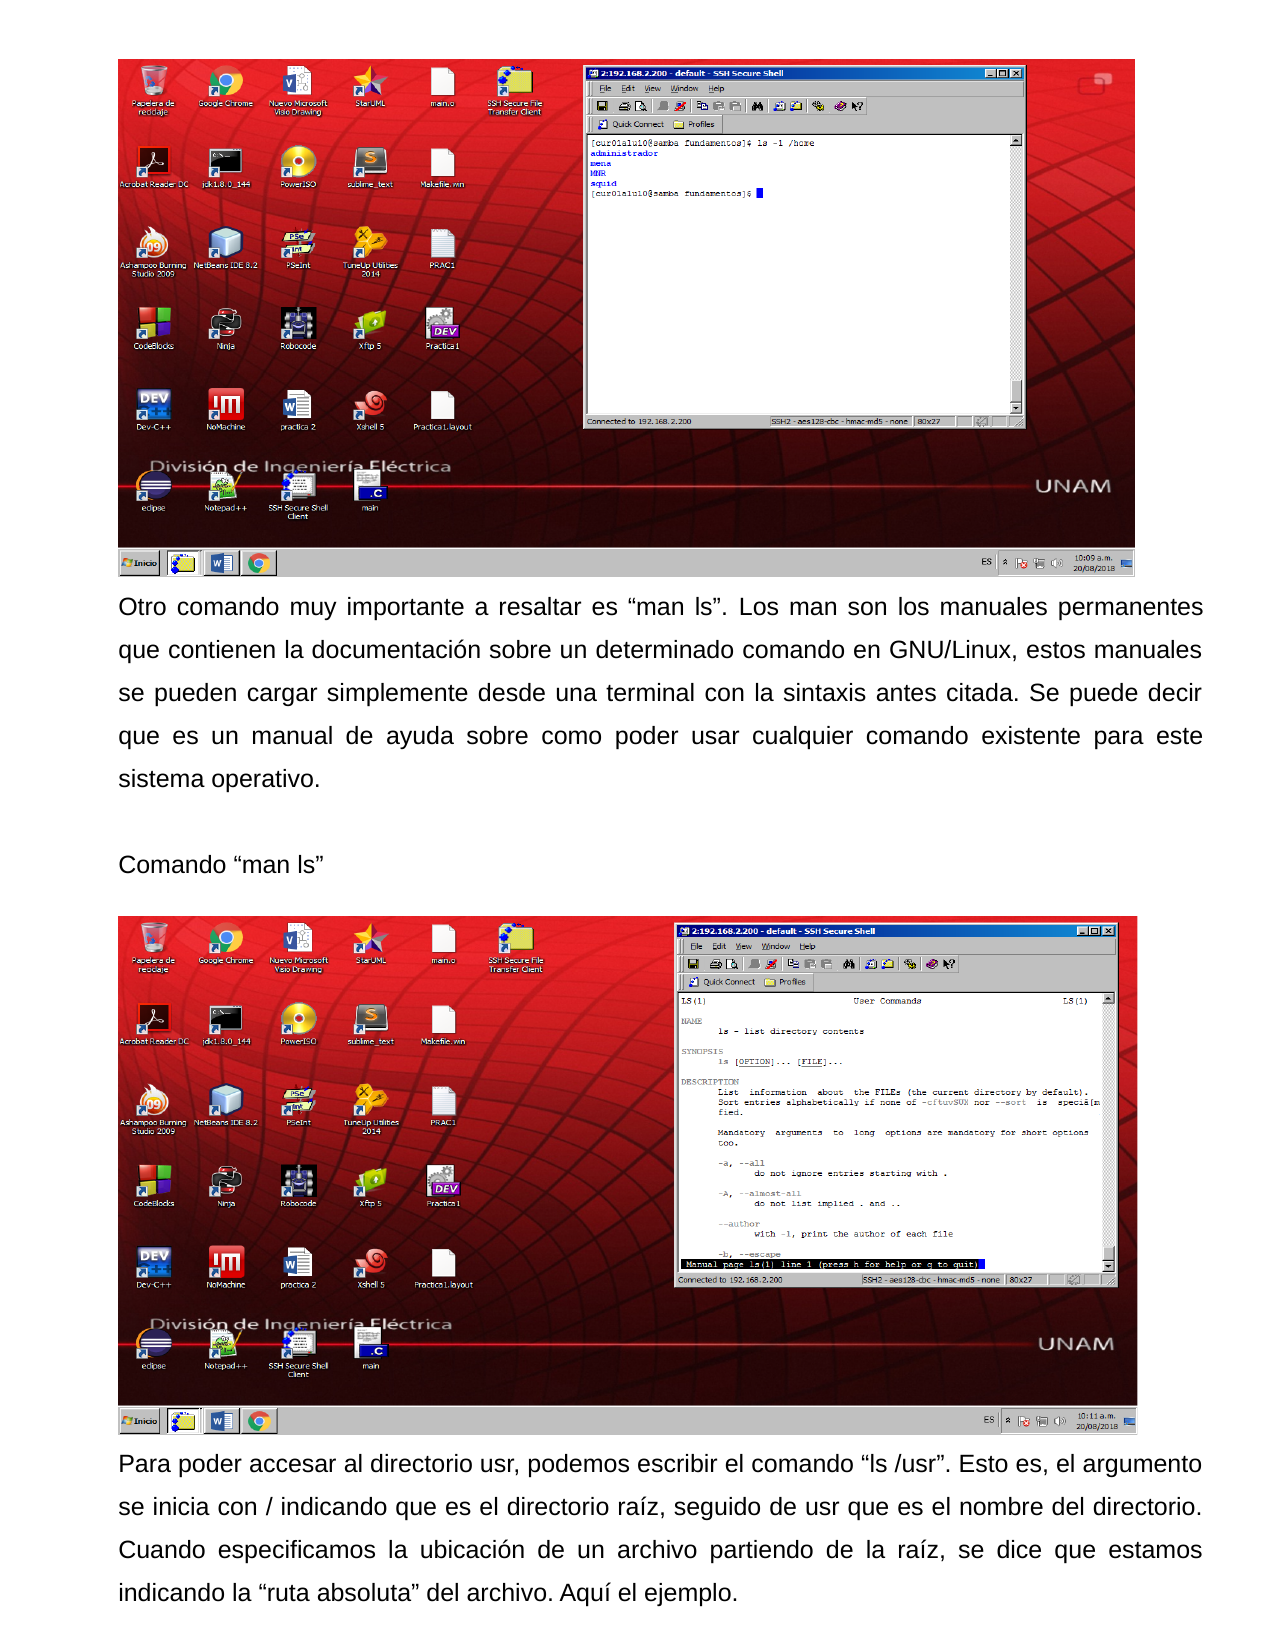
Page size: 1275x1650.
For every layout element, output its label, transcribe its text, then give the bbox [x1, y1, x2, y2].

text Otro comando muy importante a resaltar es “man ls”. Los man son los manuales permanentes que contienen la documentación sobre un determinado comando en GNU/Linux, estos manuales se pueden cargar simplemente desde una terminal con la sintaxis antes citada. Se puede decir que es un manual de ayuda sobre como poder usar cualquier comando existente para este sistema operativo. [118, 591, 1205, 793]
text Para poder accesar al directorio usr, podemos escribir el comando “ls /usr”. Esto es, el argumento se inicia con / indicando que es el directorio raíz, seguido de usr que es el nombre del directorio. Cuando especificamos la ubicación de un archivo partiendo de la raíz, se dice que estamos indicando la “ruta absoluta” del archivo. Aquí el ejemplo. [118, 1449, 1205, 1607]
text Comando “man ls” [118, 850, 1205, 879]
